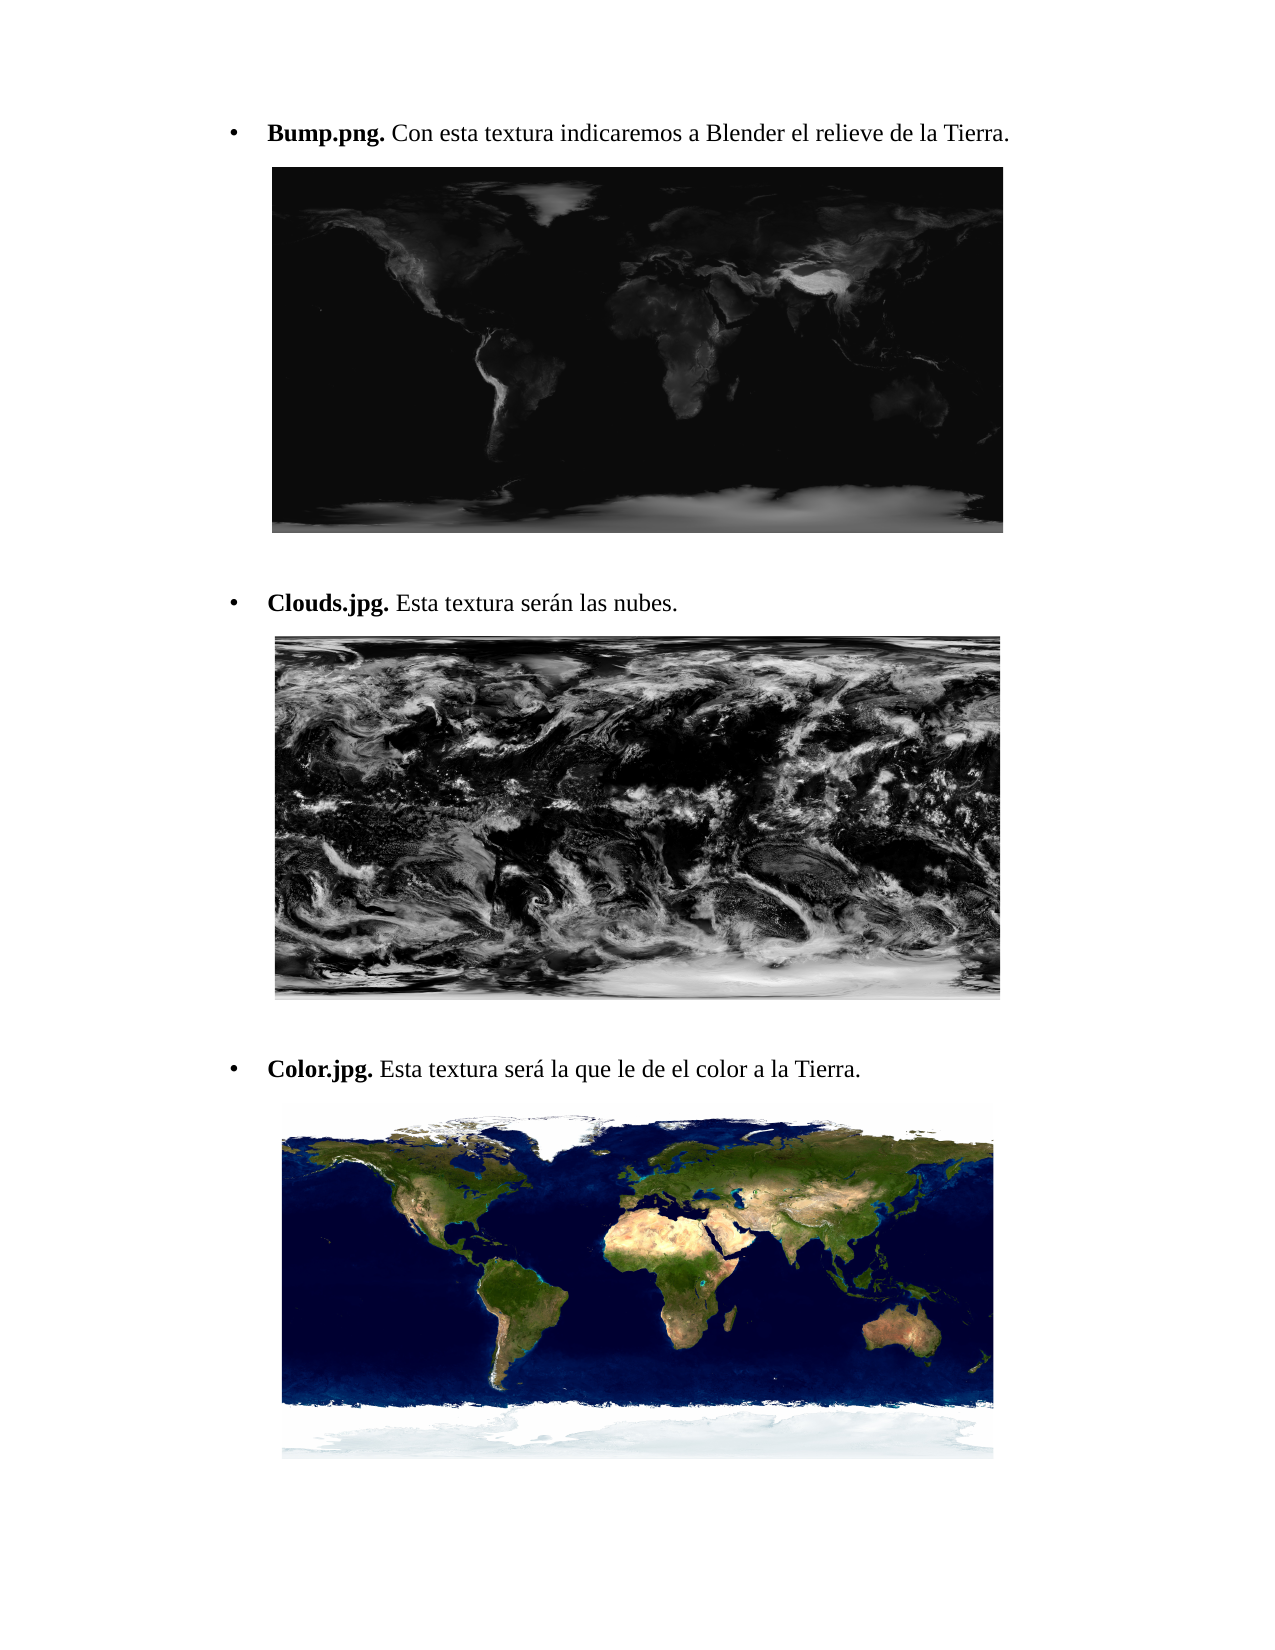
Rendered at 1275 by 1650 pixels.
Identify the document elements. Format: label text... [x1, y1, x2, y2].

picture [274, 636, 1001, 1000]
picture [281, 1103, 994, 1459]
picture [272, 167, 1004, 533]
list Bump.png. Con esta textura indicaremos a Blender el relieve de la Tierra. [229, 118, 1157, 147]
list Color.jpg. Esta textura será la que le de el color a la Tierra. [229, 1054, 1157, 1083]
list Clouds.jpg. Esta textura serán las nubes. [229, 588, 1157, 616]
